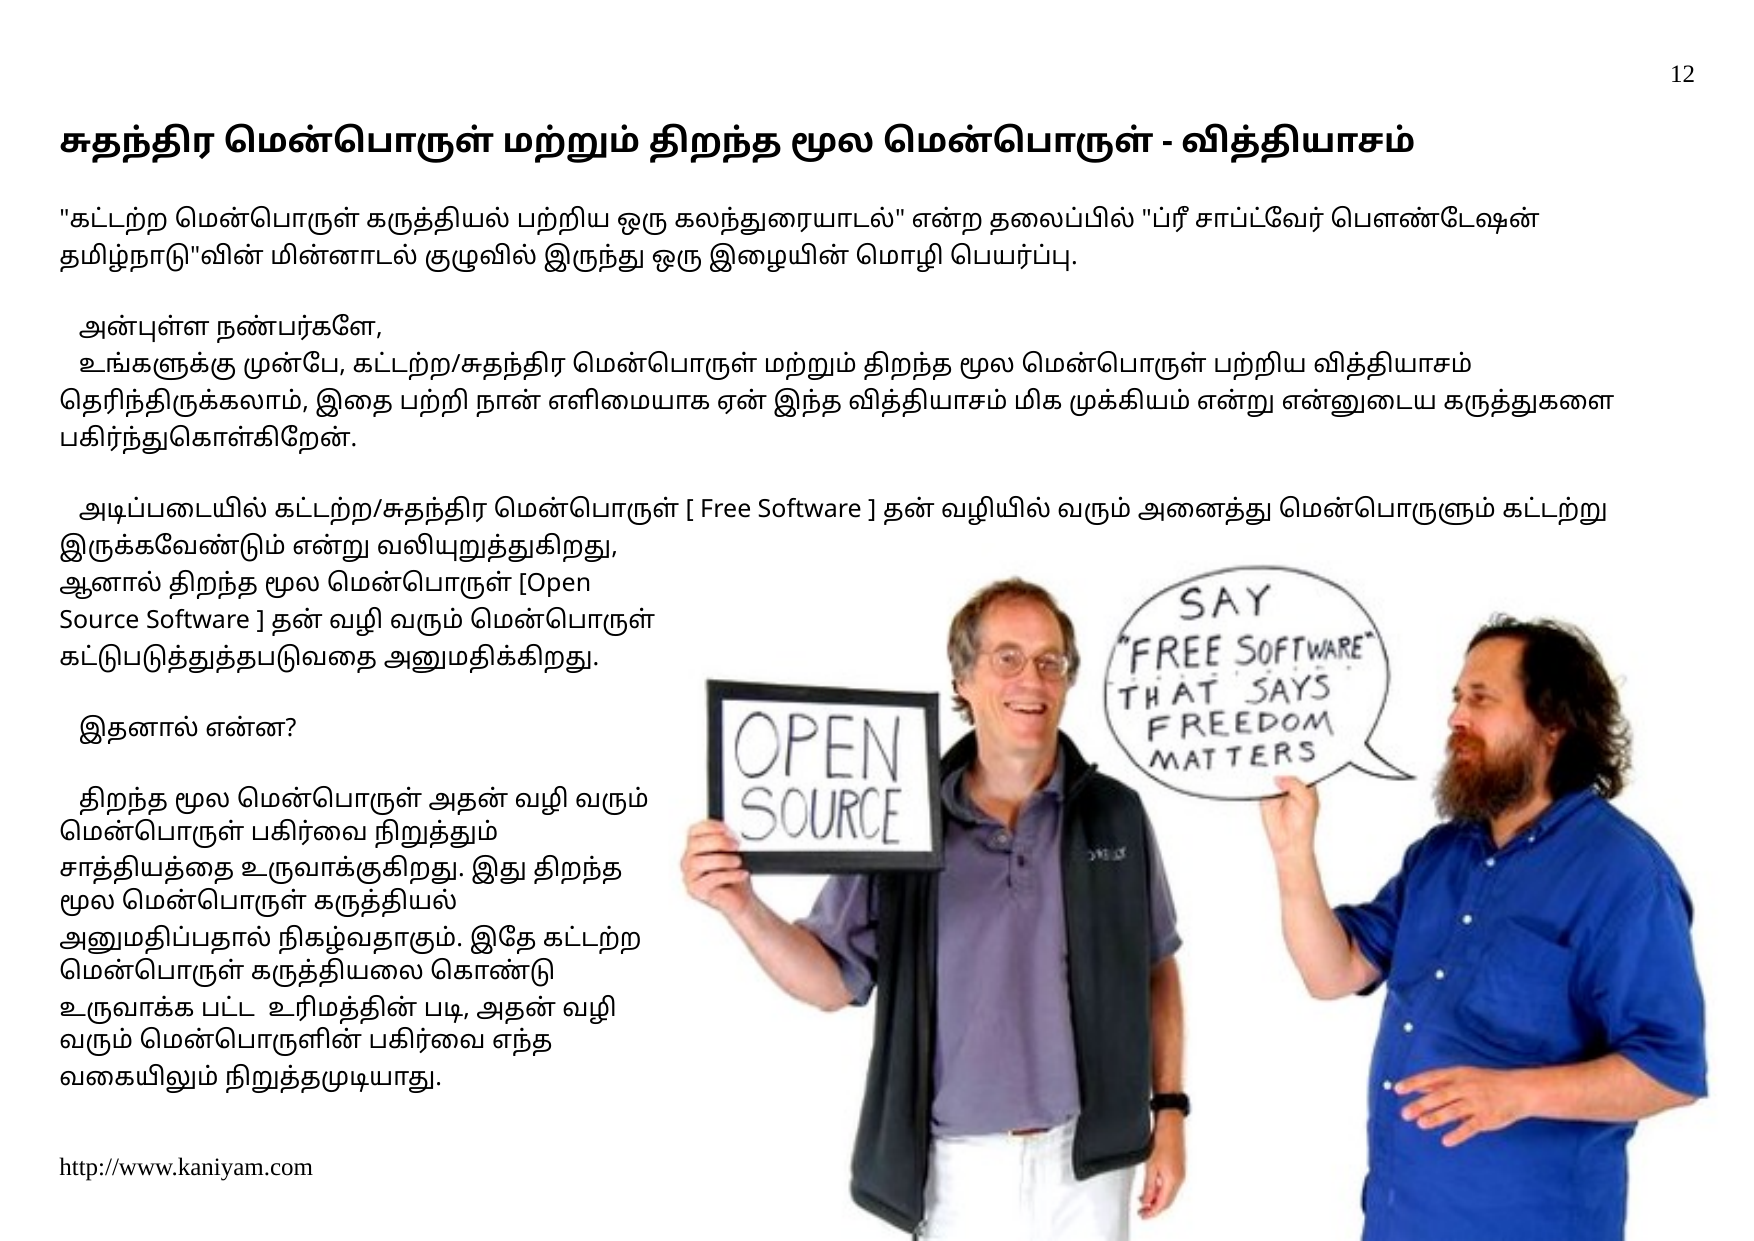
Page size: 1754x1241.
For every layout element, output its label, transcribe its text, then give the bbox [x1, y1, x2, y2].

picture [668, 543, 1728, 1241]
text சுதந்திர மென்பொருள் மற்றும் திறந்த மூல மென்பொருள் - வித்தியாசம் "கட்டற்ற மென்பொருள் கருத்தியல் பற்றிய ஒரு கலந்துரையாடல்" என்ற தலைப்பில் "ப்ரீ சாப்ட்வேர் பௌண்டேஷன் தமிழ்நாடு"வின் மின்னாடல் குழுவில் இருந்து ஒரு இழையின் மொழி பெயர்ப்பு. அன்புள்ள நண்பர்களே, உங்களுக்கு முன்பே, கட்டற்ற/சுதந்திர மென்பொருள் மற்றும் திறந்த மூல மென்பொருள் பற்றிய வித்தியாசம் தெரிந்திருக்கலாம், இதை பற்றி நான் எளிமையாக ஏன் இந்த வித்தியாசம் மிக முக்கியம் என்று என்னுடைய கருத்துகளை பகிர்ந்துகொள்கிறேன். அடிப்படையில் கட்டற்ற/சுதந்திர மென்பொருள் [ Free Software ] தன் வழியில் வரும் அனைத்து மென்பொருளும் கட்டற்று இருக்கவேண்டும் என்று வலியுறுத்துகிறது, ஆனால் திறந்த மூல மென்பொருள் [Open Source Software ] தன் வழி வரும் மென்பொருள் கட்டுபடுத்துத்தபடுவதை அனுமதிக்கிறது. இதனால் என்ன? திறந்த மூல மென்பொருள் அதன் வழி வரும் மென்பொருள் பகிர்வை நிறுத்தும் சாத்தியத்தை உருவாக்குகிறது. இது திறந்த மூல மென்பொருள் கருத்தியல் அனுமதிப்பதால் நிகழ்வதாகும். இதே கட்டற்ற மென்பொருள் கருத்தியலை கொண்டு உருவாக்க பட்ட உரிமத்தின் படி, அதன் வழி வரும் மென்பொருளின் பகிர்வை எந்த வகையிலும் நிறுத்தமுடியாது. [59, 117, 1695, 1096]
